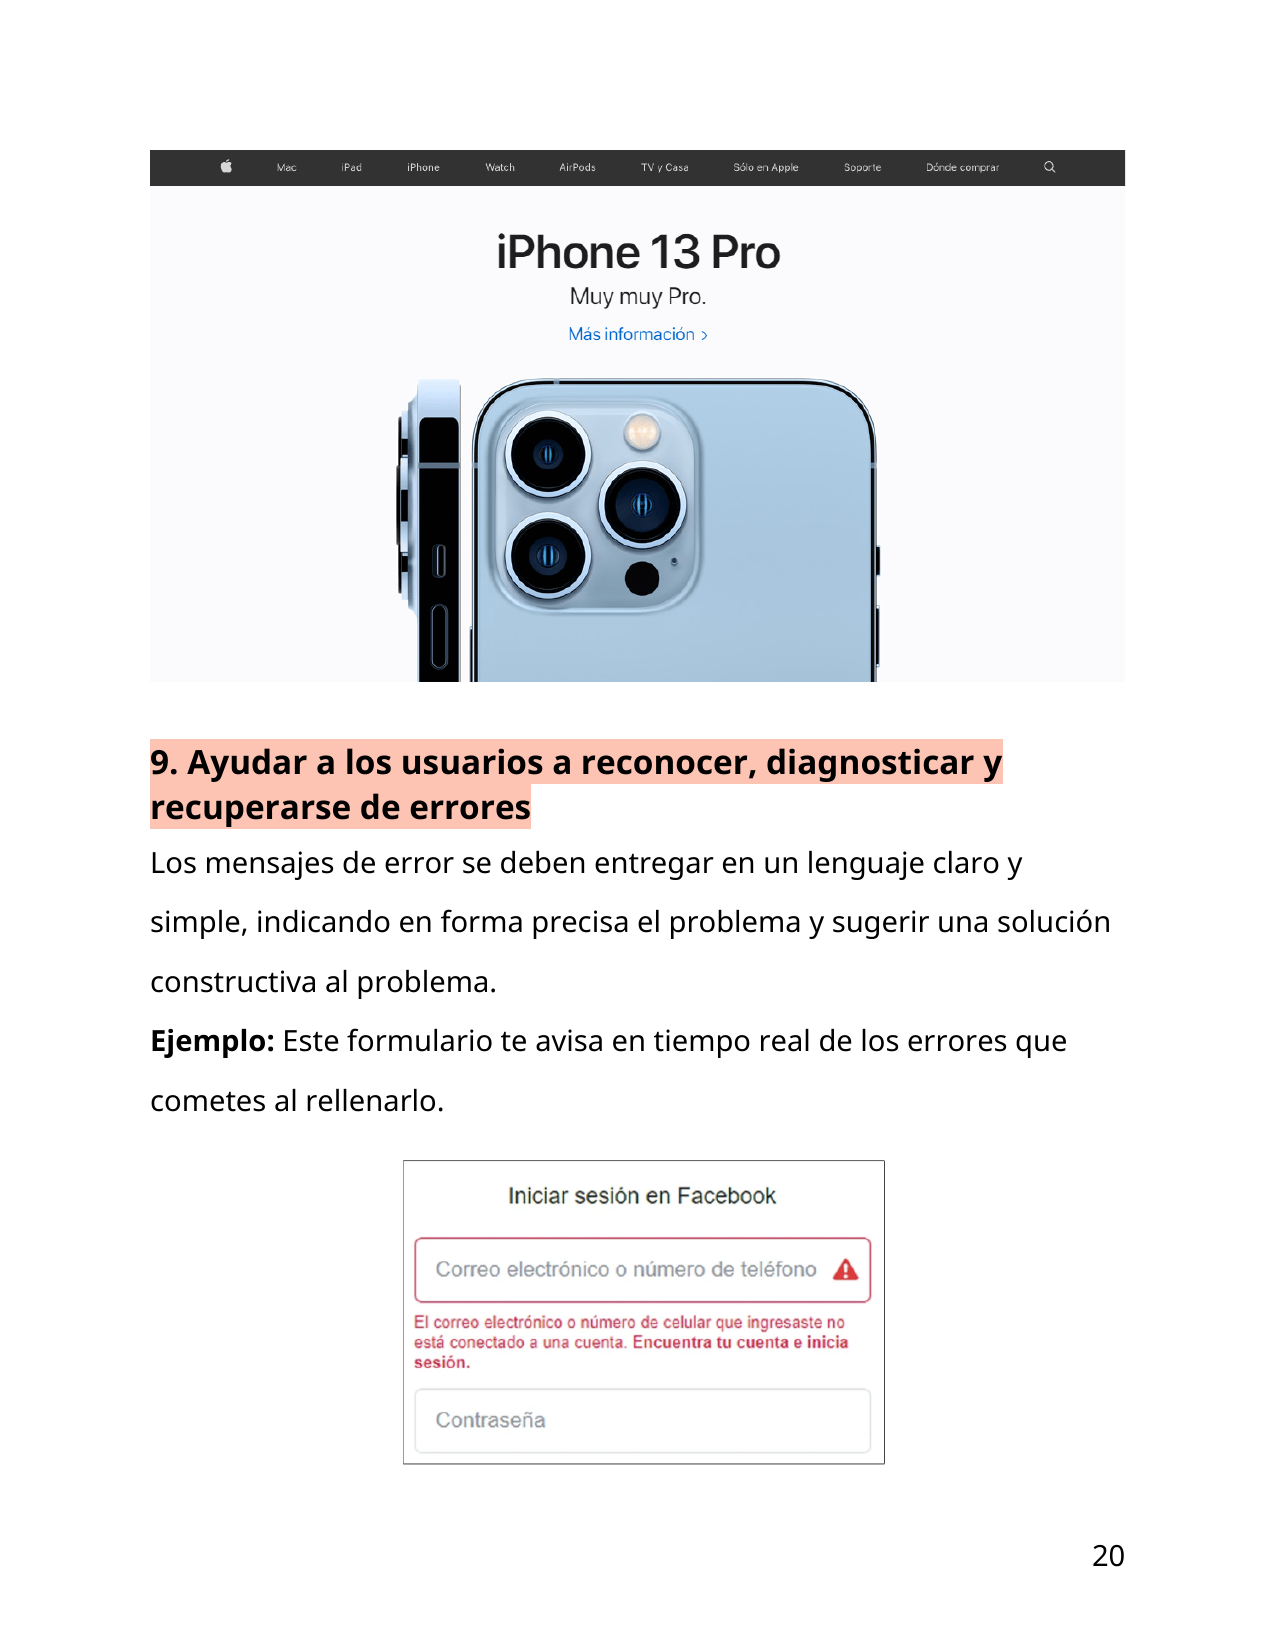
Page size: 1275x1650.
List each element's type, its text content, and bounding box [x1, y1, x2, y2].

text Ejemplo: Este formulario te avisa en tiempo real de los errores que cometes al rellenarlo. [150, 1020, 1125, 1119]
text Los mensajes de error se deben entregar en un lenguaje claro y simple, indicando en forma precisa el problema y sugerir una solución constructiva al problema. [150, 842, 1125, 1001]
subtitle 9. Ayudar a los usuarios a reconocer, diagnosticar y recuperarse de errores [150, 738, 1125, 829]
picture [150, 150, 1125, 682]
picture [365, 1139, 910, 1485]
